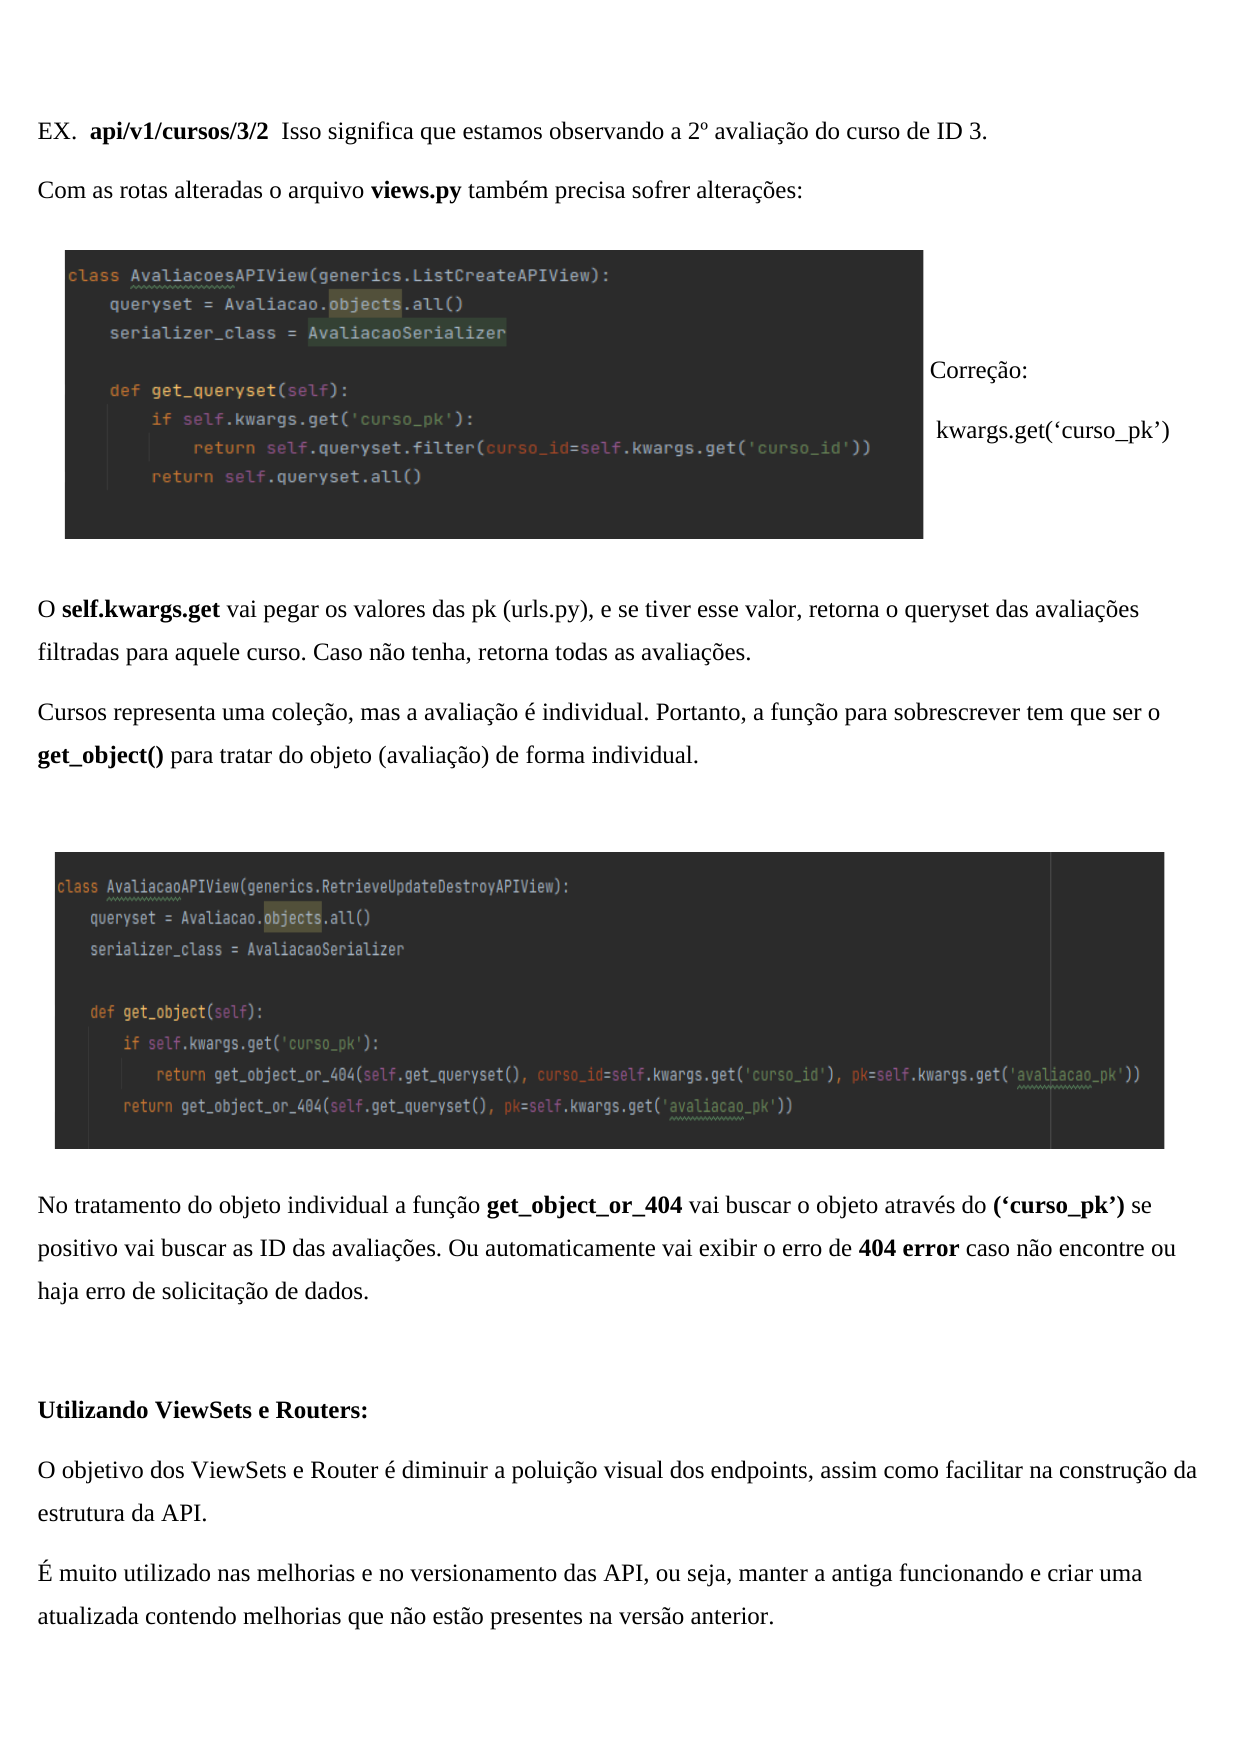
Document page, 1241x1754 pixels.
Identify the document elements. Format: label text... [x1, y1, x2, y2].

text O objetivo dos ViewSets e Router é diminuir a poluição visual dos endpoints, assim como facilitar na construção da estrutura da API. [37, 1455, 1203, 1527]
text Correção: [134, 355, 1203, 384]
text EX. api/v1/cursos/3/2 Isso significa que estamos observando a 2º avaliação do curso de ID 3. [37, 116, 1203, 144]
picture [54, 852, 166, 1118]
text Cursos representa uma coleção, mas a avaliação é individual. Portanto, a função para sobrescrever tem que ser o get_object() para tratar do objeto (avaliação) de forma individual. [37, 697, 1203, 769]
text kwargs.get(‘curso_pk’) [134, 415, 1203, 443]
text No tratamento do objeto individual a função get_object_or_404 vai buscar o objeto através do (‘curso_pk’) se positivo vai buscar as ID das avaliações. Ou automaticamente vai exibir o erro de 404 error caso não encontre ou haja erro de solicitação de dados. [37, 1190, 1203, 1305]
picture [64, 250, 134, 521]
text Com as rotas alteradas o arquivo views.py também precisa sofrer alterações: [37, 176, 1203, 204]
text É muito utilizado nas melhorias e no versionamento das API, ou seja, manter a antiga funcionando e criar uma atualizada contendo melhorias que não estão presentes na versão anterior. [37, 1558, 1203, 1630]
text Utilizando ViewSets e Routers: [37, 1396, 1203, 1424]
text [37, 355, 64, 384]
text [37, 415, 64, 443]
text O self.kwargs.get vai pegar os valores das pk (urls.py), e se tiver esse valor, retorna o queryset das avaliações filtradas para aquele curso. Caso não tenha, retorna todas as avaliações. [37, 594, 1203, 666]
